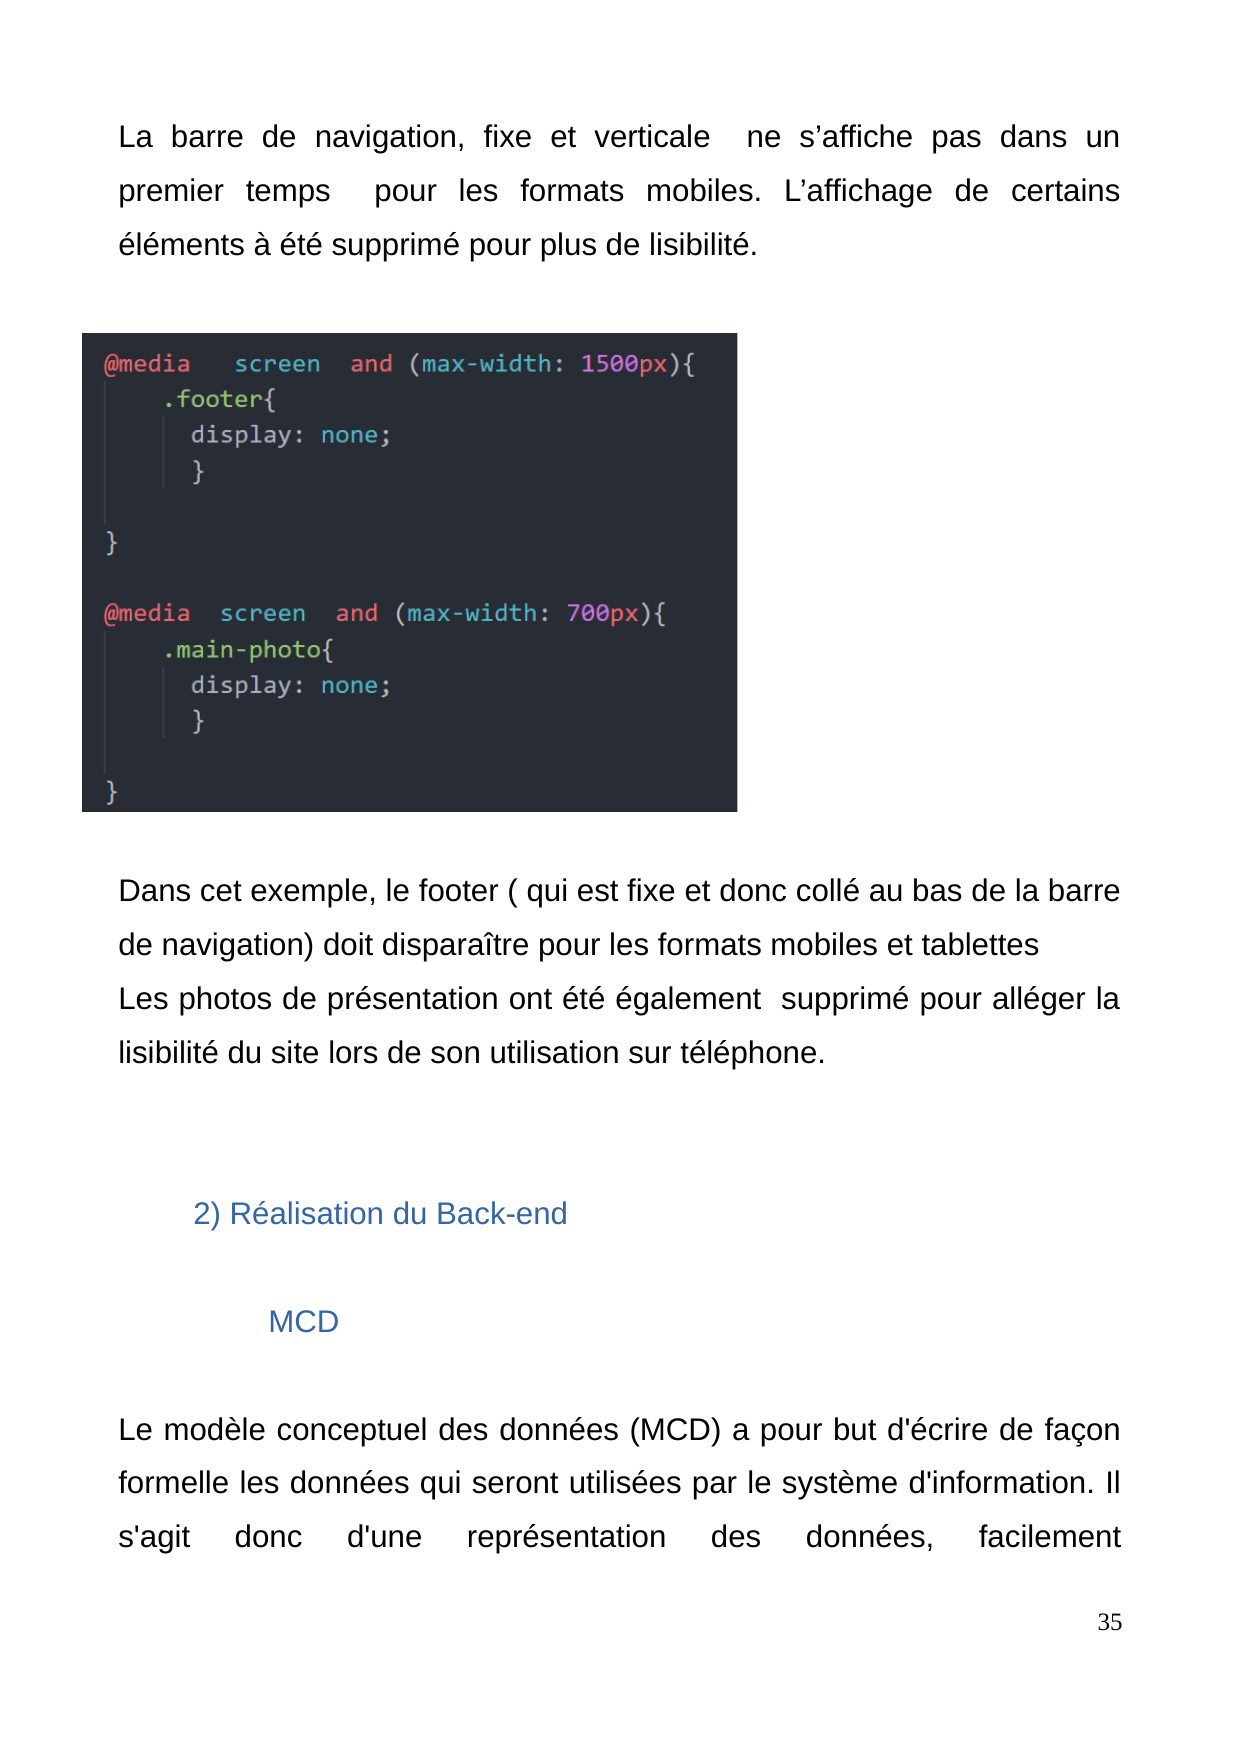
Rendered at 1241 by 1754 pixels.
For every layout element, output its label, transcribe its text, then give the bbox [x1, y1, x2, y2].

text Dans cet exemple, le footer ( qui est fixe et donc collé au bas de la barre de navigation) doit disparaître pour les formats mobiles et tablettes [118, 872, 1122, 962]
text 2) Réalisation du Back-end [118, 1195, 1122, 1231]
text Le modèle conceptuel des données (MCD) a pour but d'écrire de façon formelle les données qui seront utilisées par le système d'information. Il s'agit donc d'une représentation des données, facilement [118, 1411, 1122, 1554]
text La barre de navigation, fixe et verticale ne s’affiche pas dans un premier temps pour les formats mobiles. L’affichage de certains éléments à été supprimé pour plus de lisibilité. [118, 118, 1122, 262]
text Les photos de présentation ont été également supprimé pour alléger la lisibilité du site lors de son utilisation sur téléphone. [118, 980, 1122, 1069]
text MCD [118, 1303, 1122, 1339]
picture [82, 333, 738, 812]
